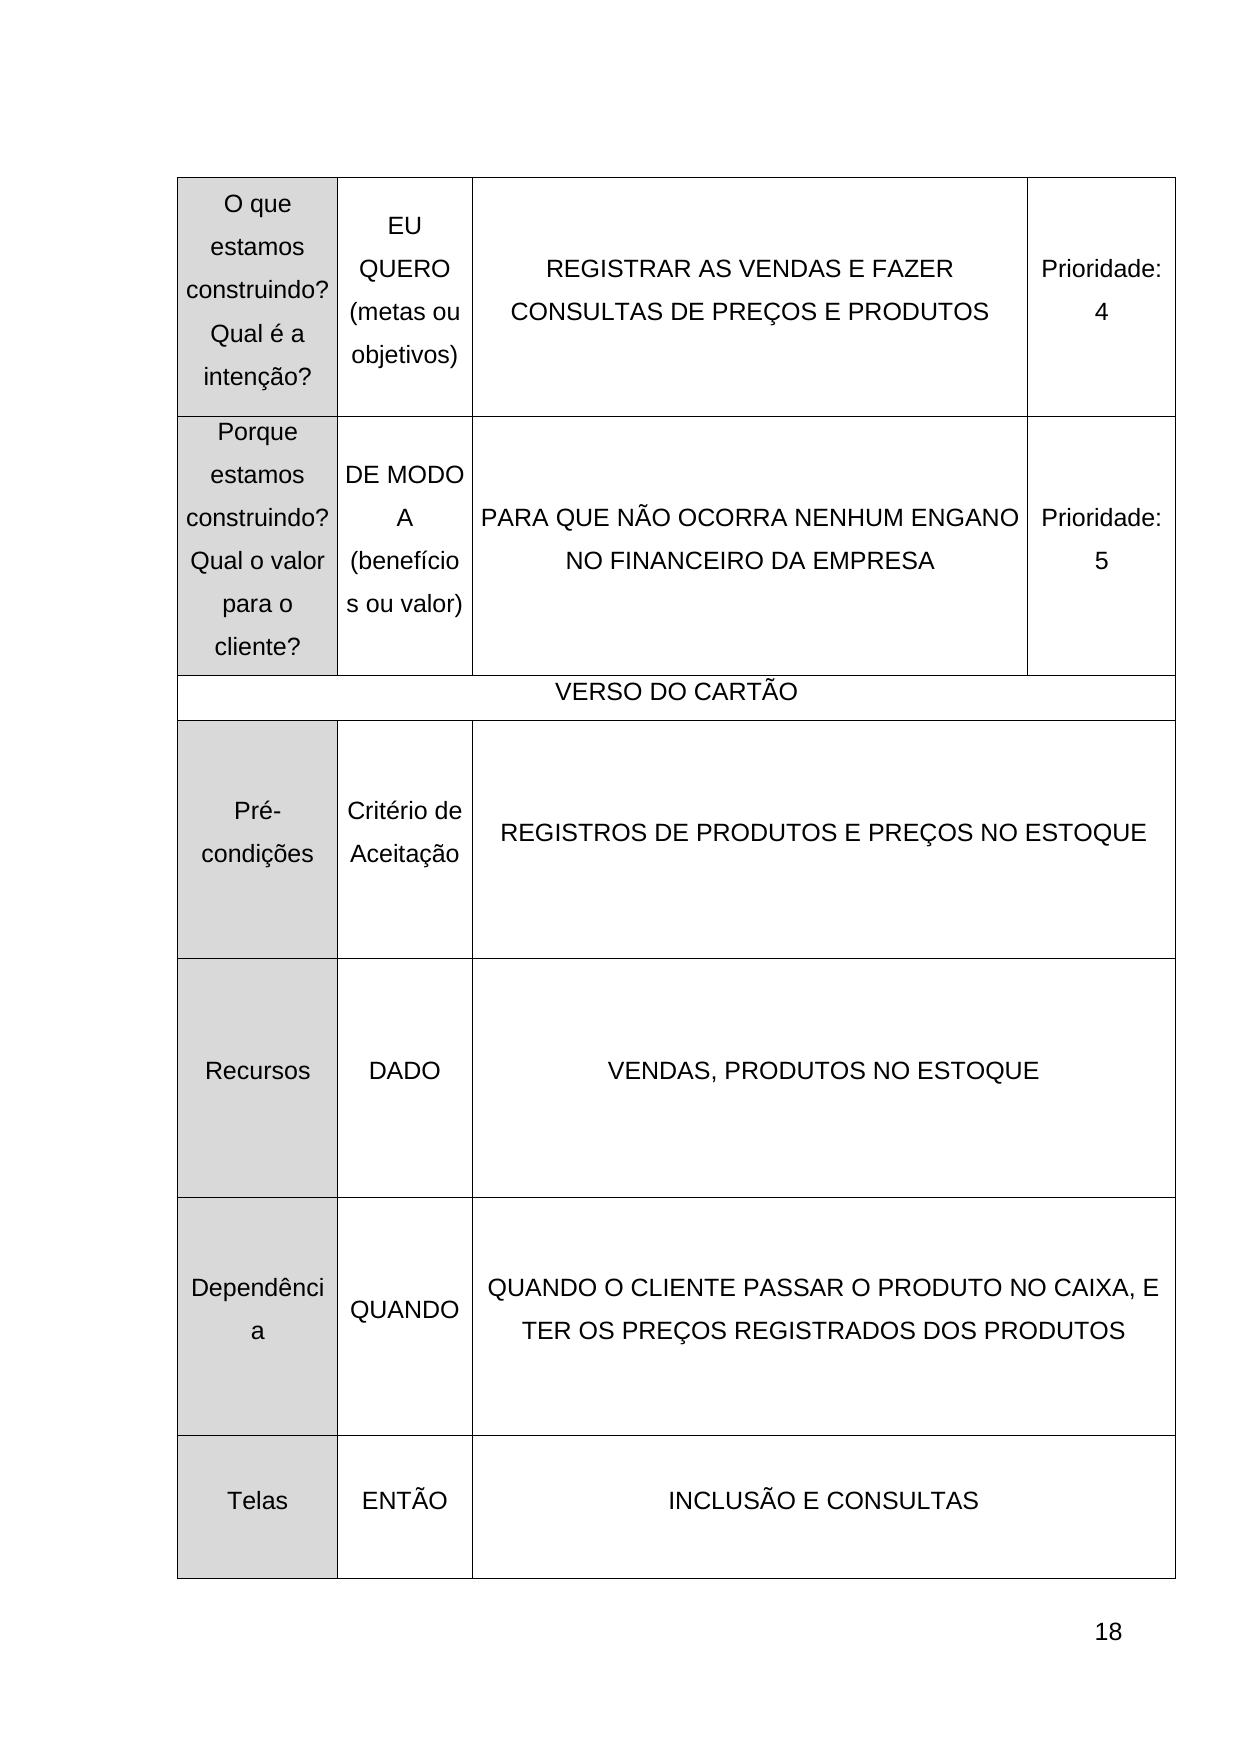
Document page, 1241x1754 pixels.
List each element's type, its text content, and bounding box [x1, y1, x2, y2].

table_cell VENDAS, PRODUTOS NO ESTOQUE [473, 959, 1175, 1197]
table_cell [1176, 1006, 1190, 1053]
table_cell [1176, 863, 1190, 910]
table_cell [1176, 1054, 1190, 1101]
table_cell [1176, 368, 1190, 416]
table_cell [1176, 320, 1190, 368]
table_cell [1176, 767, 1190, 815]
table_cell Prioridade:4 [1028, 178, 1175, 416]
table_cell VERSO DO CARTÃO [178, 676, 1175, 719]
table_cell [1176, 607, 1190, 675]
table_cell [1176, 1531, 1190, 1578]
table_cell Recursos [178, 959, 337, 1197]
table_cell [1176, 675, 1190, 719]
table_cell [1176, 1244, 1190, 1292]
table_cell [1176, 416, 1190, 463]
table_cell [1176, 720, 1190, 767]
table_cell DADO [338, 959, 472, 1197]
table_cell [1176, 177, 1190, 225]
table_cell [1176, 464, 1190, 511]
table_cell [1176, 1483, 1190, 1531]
table_cell INCLUSÃO E CONSULTAS [473, 1436, 1175, 1578]
table_cell [1176, 1340, 1190, 1387]
table_cell O que estamos construindo? Qual é a intenção? [178, 178, 337, 416]
table_cell PARA QUE NÃO OCORRA NENHUM ENGANO NO FINANCEIRO DA EMPRESA [473, 417, 1027, 675]
table_cell [1176, 1388, 1190, 1435]
table_cell [1176, 958, 1190, 1006]
table_cell REGISTRAR AS VENDAS E FAZER CONSULTAS DE PREÇOS E PRODUTOS [473, 178, 1027, 416]
table_cell ENTÃO [338, 1436, 472, 1578]
table_cell DE MODO A (benefícios ou valor) [338, 417, 472, 675]
table_cell QUANDO [338, 1198, 472, 1435]
table_cell REGISTROS DE PRODUTOS E PREÇOS NO ESTOQUE [473, 721, 1175, 958]
table_cell Pré-condições [178, 721, 337, 958]
table_cell QUANDO O CLIENTE PASSAR O PRODUTO NO CAIXA, E TER OS PREÇOS REGISTRADOS DOS PRODUTOS [473, 1198, 1175, 1435]
table_cell Dependência [178, 1198, 337, 1435]
table_cell [1176, 511, 1190, 559]
table_cell [1176, 559, 1190, 607]
table_cell Porque estamos construindo? Qual o valor para o cliente? [178, 417, 337, 675]
table_cell [1176, 1149, 1190, 1197]
table_cell Critério de Aceitação [338, 721, 472, 958]
table_cell Telas [178, 1436, 337, 1578]
table_cell [1176, 910, 1190, 958]
table_cell [1176, 815, 1190, 863]
table_cell [1176, 225, 1190, 273]
table_cell [1176, 1292, 1190, 1340]
table_cell [1176, 273, 1190, 320]
table_cell [1176, 1435, 1190, 1483]
table_cell Prioridade:5 [1028, 417, 1175, 675]
table_cell [1176, 1197, 1190, 1244]
table_cell [1176, 1101, 1190, 1149]
table_cell EU QUERO (metas ou objetivos) [338, 178, 472, 416]
